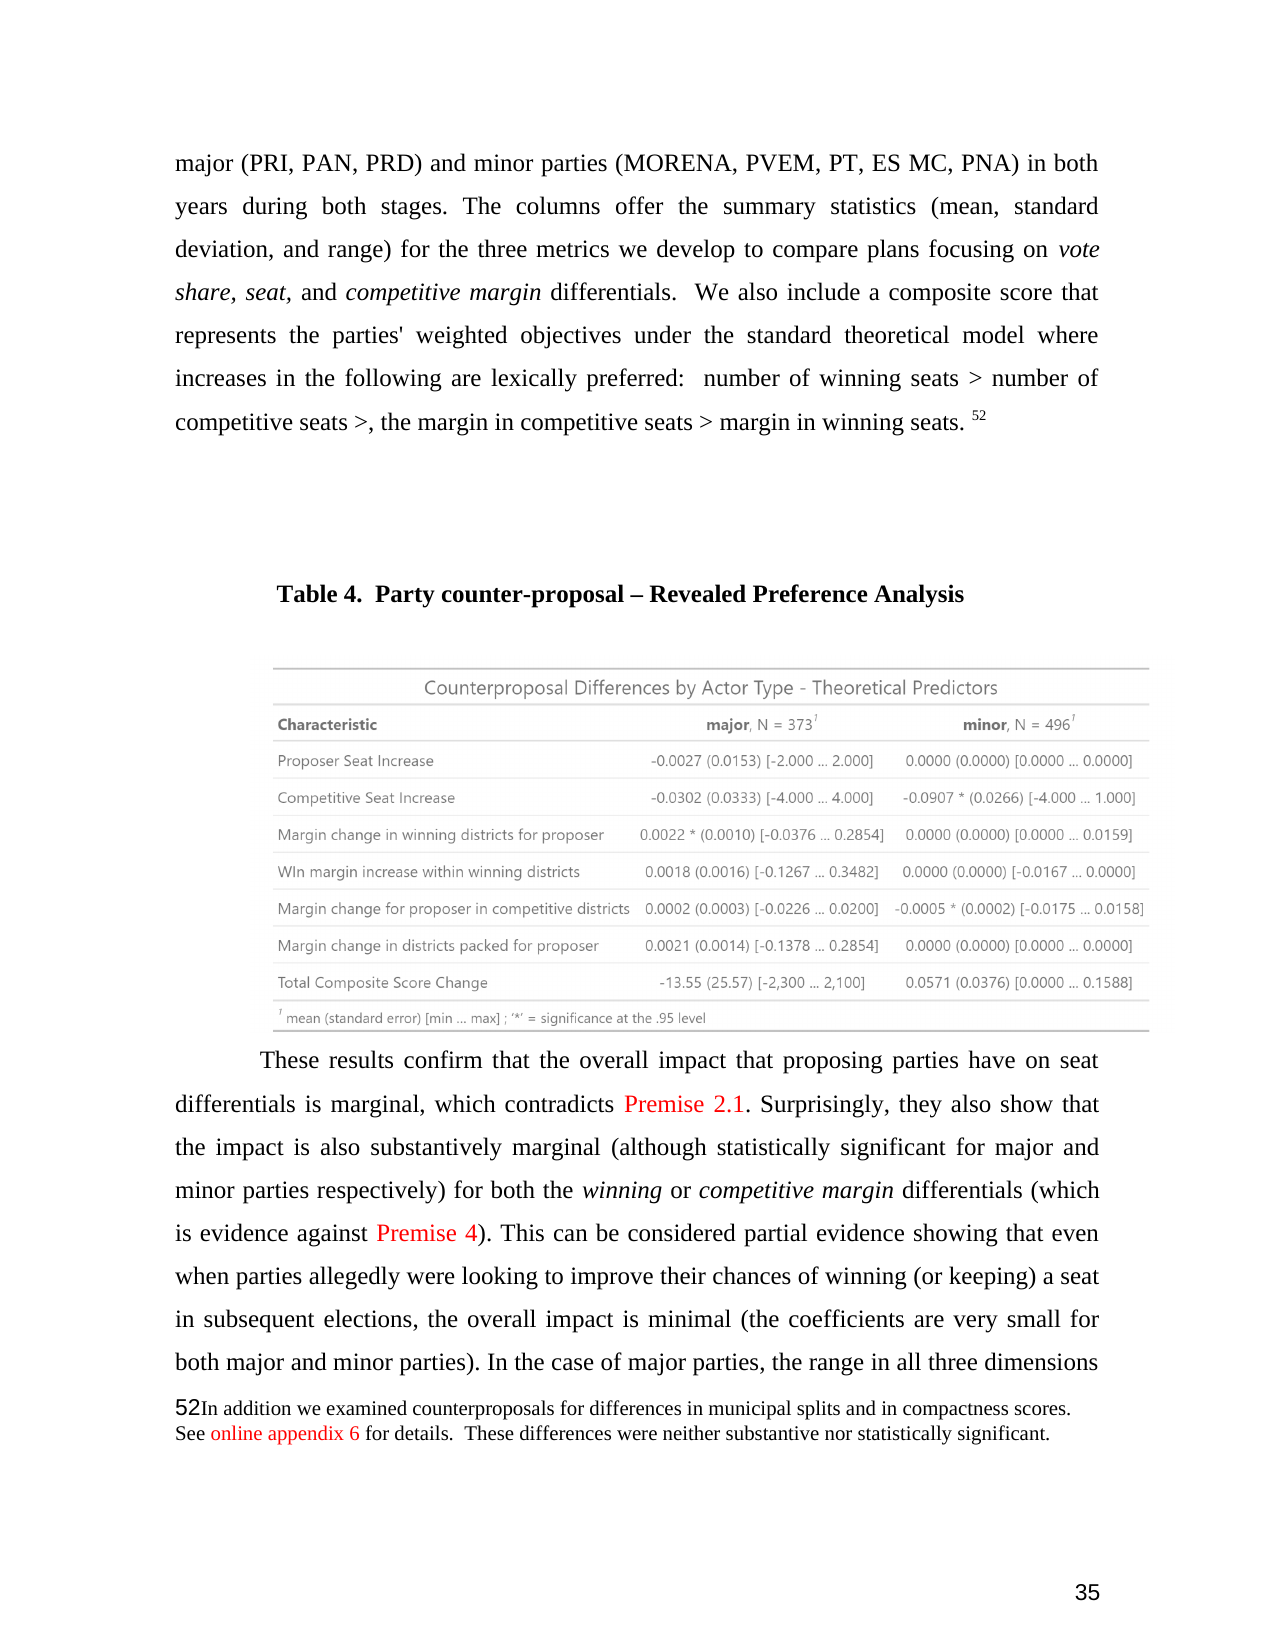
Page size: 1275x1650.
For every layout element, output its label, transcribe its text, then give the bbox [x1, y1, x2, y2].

text In addition we examined counterproposals for differences in municipal splits and in compactness scores. See online appendix 6 for details. These differences were neither substantive nor statistically significant. [175, 1394, 1100, 1445]
text Table 4. Party counter-proposal – Revealed Preference Analysis [203, 579, 1037, 608]
picture [250, 655, 1175, 1033]
text major (PRI, PAN, PRD) and minor parties (MORENA, PVEM, PT, ES MC, PNA) in both years during both stages. The columns offer the summary statistics (mean, standard deviation, and range) for the three metrics we develop to compare plans focusing on vote share, seat, and competitive margin differentials. We also include a composite score that represents the parties' weighted objectives under the standard theoretical model where increases in the following are lexically preferred: number of winning seats > number of competitive seats >, the margin in competitive seats > margin in winning seats. [175, 148, 1100, 435]
text These results confirm that the overall impact that proposing parties have on seat differentials is marginal, which contradicts Premise 2.1. Surprisingly, they also show that the impact is also substantively marginal (although statistically significant for major and minor parties respectively) for both the winning or competitive margin differentials (which is evidence against Premise 4). This can be considered partial evidence showing that even when parties allegedly were looking to improve their chances of winning (or keeping) a seat in subsequent elections, the overall impact is minimal (the coefficients are very small for both major and minor parties). In the case of major parties, the range in all three dimensions [175, 1046, 1100, 1376]
